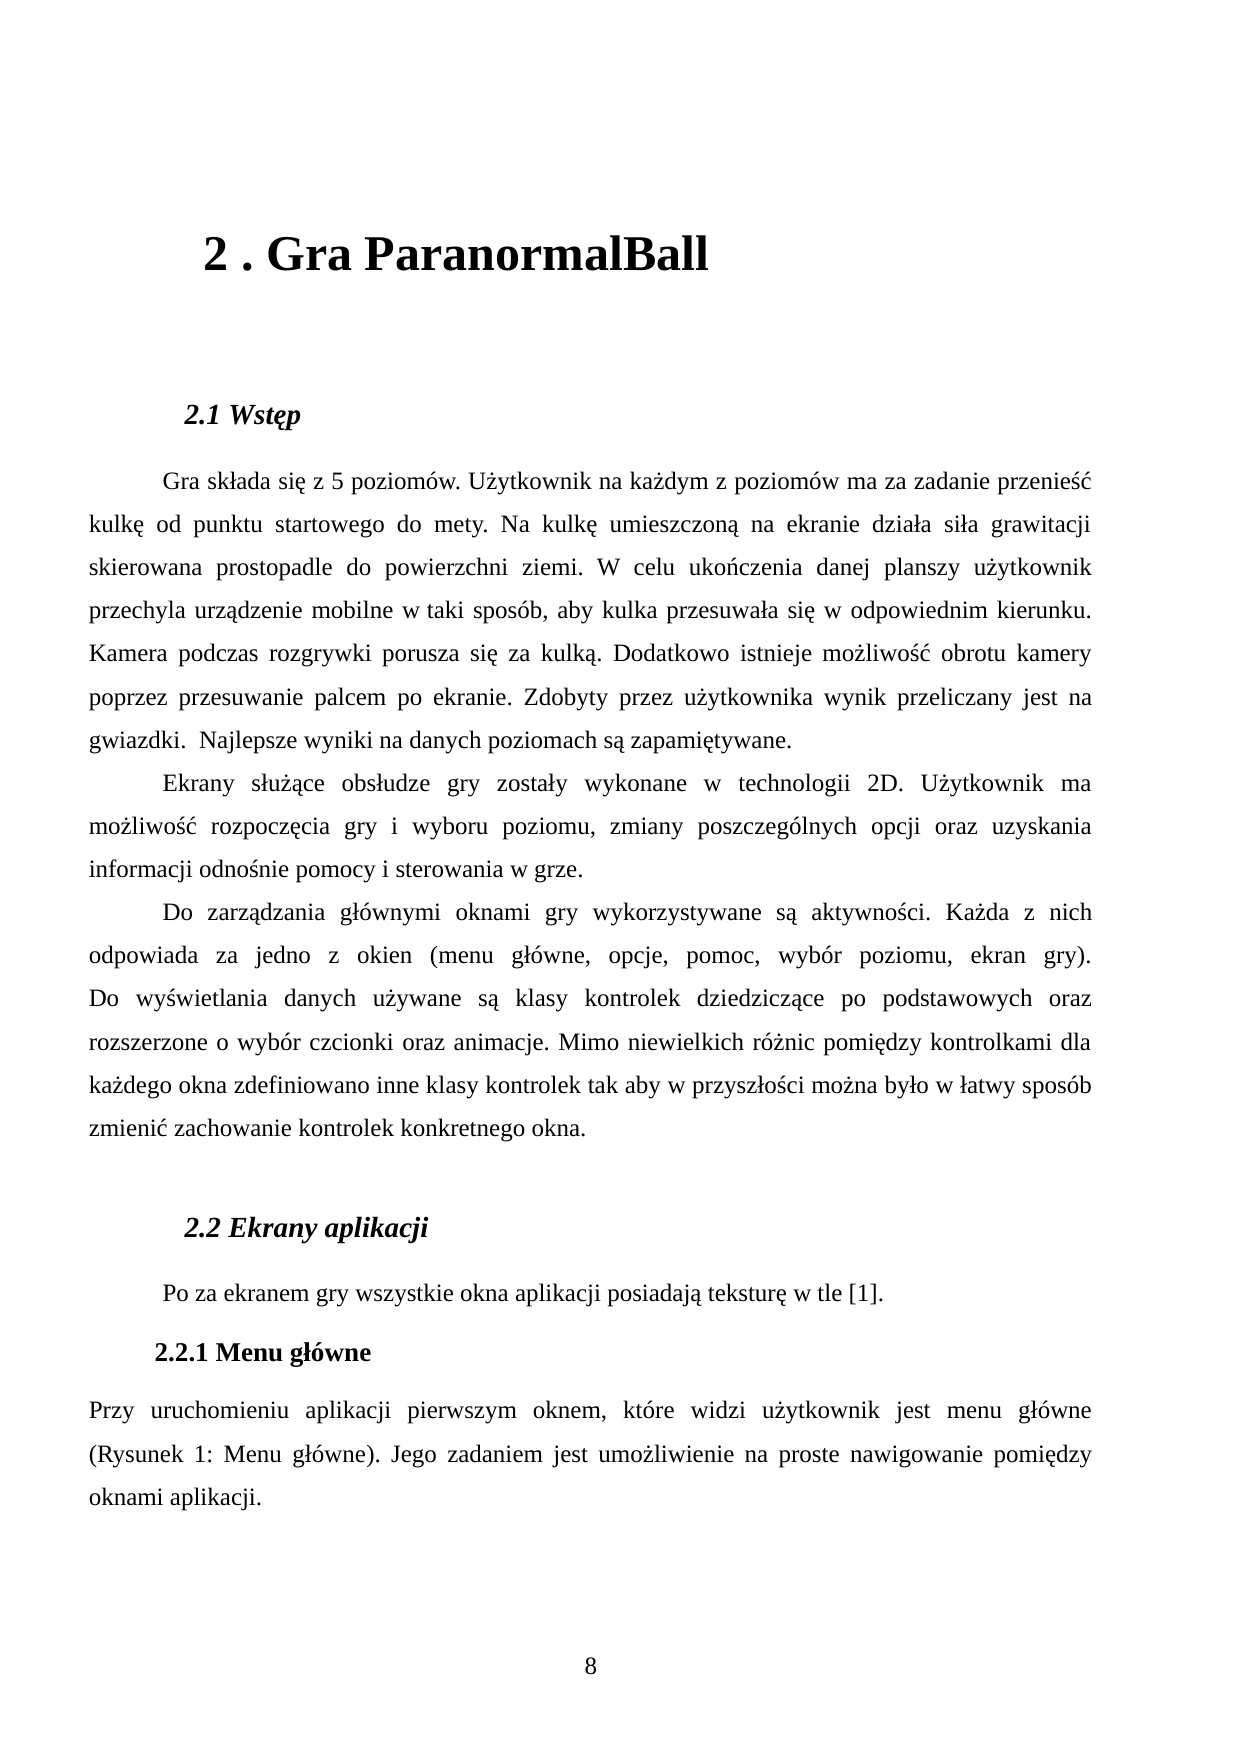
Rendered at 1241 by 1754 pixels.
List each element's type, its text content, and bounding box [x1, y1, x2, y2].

text Do zarządzania głównymi oknami gry wykorzystywane są aktywności. Każda z nich odpowiada za jedno z okien (menu główne, opcje, pomoc, wybór poziomu, ekran gry). Do wyświetlania danych używane są klasy kontrolek dziedziczące po podstawowych oraz rozszerzone o wybór czcionki oraz animacje. Mimo niewielkich różnic pomiędzy kontrolkami dla każdego okna zdefiniowano inne klasy kontrolek tak aby w przyszłości można było w łatwy sposób zmienić zachowanie kontrolek konkretnego okna. [88, 897, 1093, 1142]
text Gra składa się z 5 poziomów. Użytkownik na każdym z poziomów ma za zadanie przenieść kulkę od punktu startowego do mety. Na kulkę umieszczoną na ekranie działa siła grawitacji skierowana prostopadle do powierzchni ziemi. W celu ukończenia danej planszy użytkownik przechyla urządzenie mobilne w taki sposób, aby kulka przesuwała się w odpowiednim kierunku. Kamera podczas rozgrywki porusza się za kulką. Dodatkowo istnieje możliwość obrotu kamery poprzez przesuwanie palcem po ekranie. Zdobyty przez użytkownika wynik przeliczany jest na gwiazdki. Najlepsze wyniki na danych poziomach są zapamiętywane. [88, 466, 1093, 753]
text Po za ekranem gry wszystkie okna aplikacji posiadają teksturę w tle [1]. [162, 1278, 1093, 1307]
text Przy uruchomieniu aplikacji pierwszym oknem, które widzi użytkownik jest menu główne (Rysunek 1: Menu główne). Jego zadaniem jest umożliwienie na proste nawigowanie pomiędzy oknami aplikacji. [88, 1396, 1093, 1511]
subtitle Ekrany aplikacji [177, 1210, 1093, 1243]
subtitle Wstęp [177, 397, 1093, 431]
subtitle . Gra ParanormalBall [191, 224, 1093, 281]
text Ekrany służące obsłudze gry zostały wykonane w technologii 2D. Użytkownik ma możliwość rozpoczęcia gry i wyboru poziomu, zmiany poszczególnych opcji oraz uzyskania informacji odnośnie pomocy i sterowania w grze. [88, 768, 1093, 883]
subtitle Menu główne [148, 1336, 1093, 1367]
